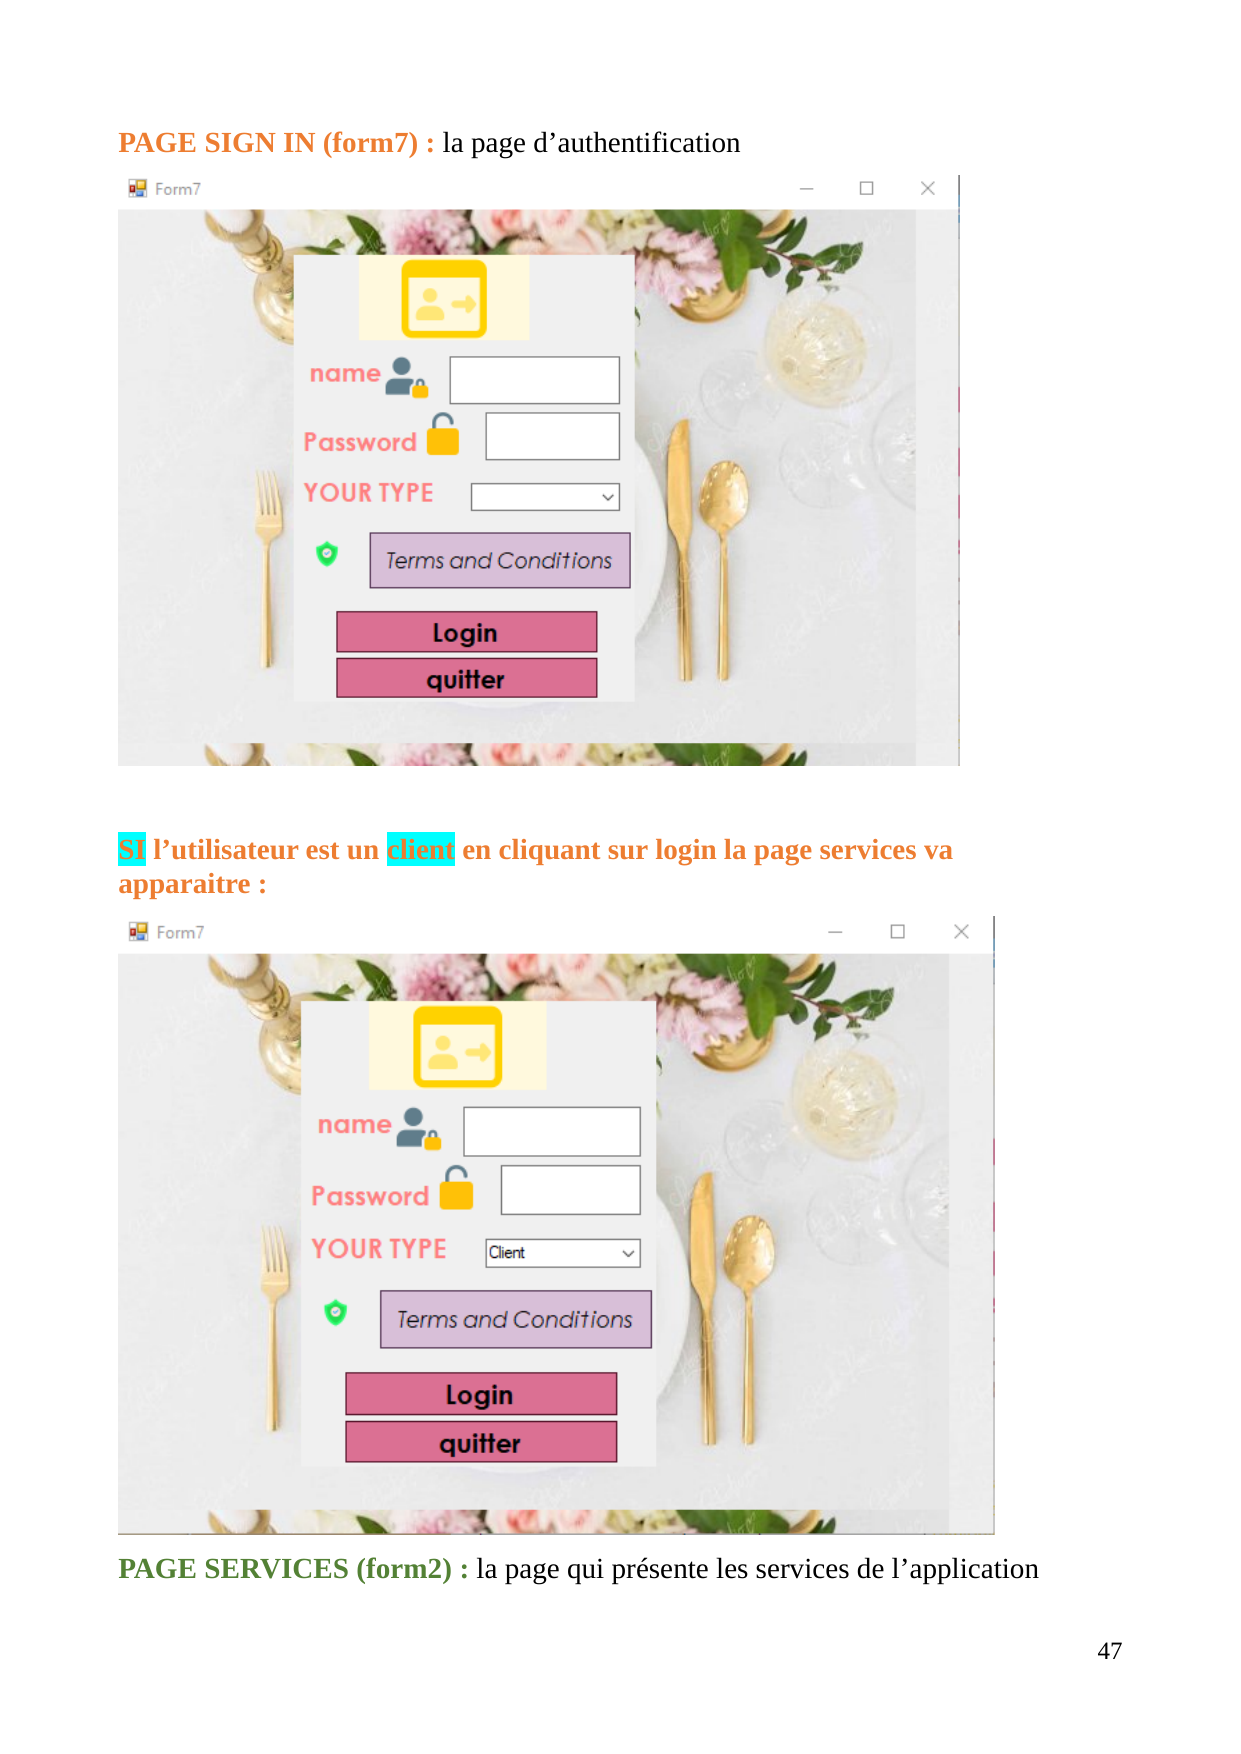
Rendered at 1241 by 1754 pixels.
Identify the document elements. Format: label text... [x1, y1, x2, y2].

list SI l’utilisateur est un client en cliquant sur login la page services va apparaitre : [118, 832, 1078, 899]
list PAGE SIGN IN (form7) : la page d’authentification [118, 125, 1078, 159]
picture [118, 175, 960, 766]
picture [118, 916, 995, 1535]
list PAGE SERVICES (form2) : la page qui présente les services de l’application [118, 1551, 1078, 1585]
